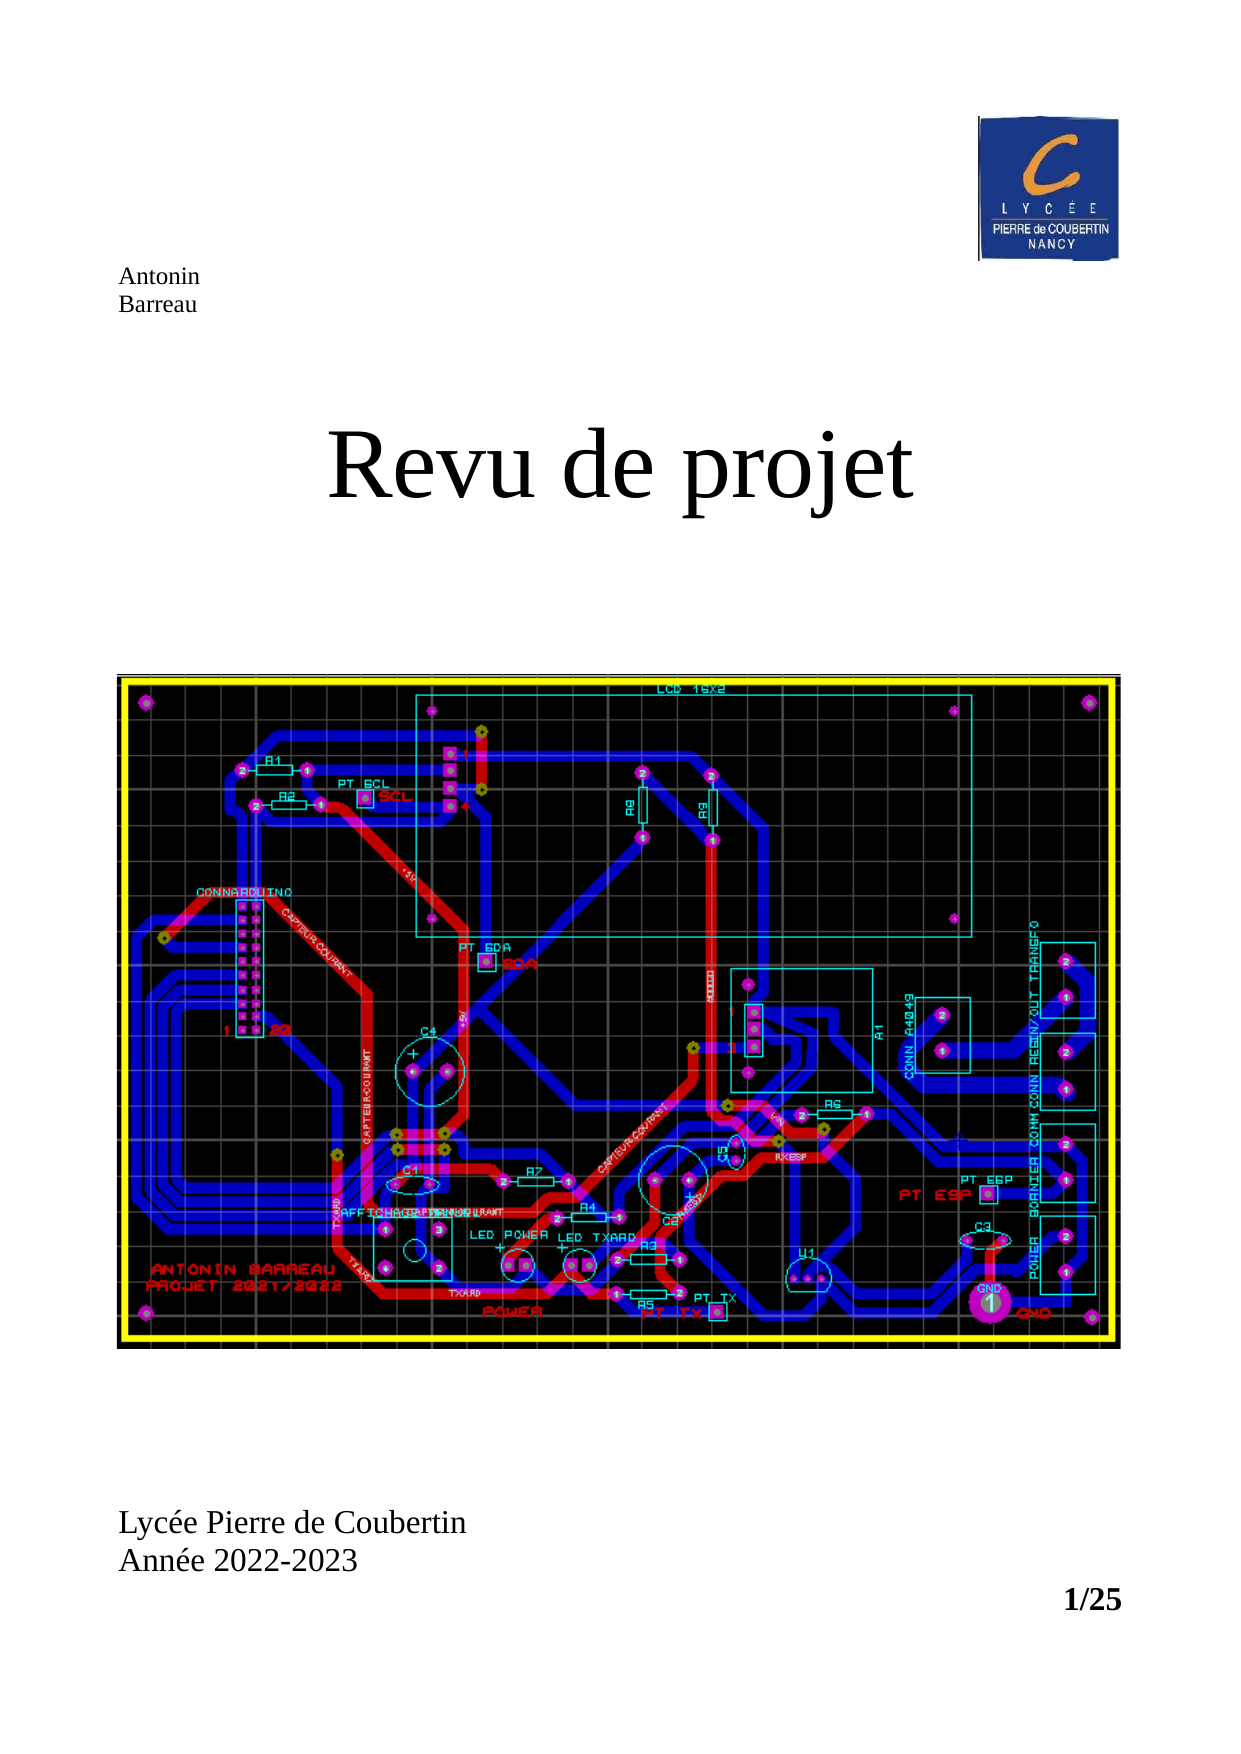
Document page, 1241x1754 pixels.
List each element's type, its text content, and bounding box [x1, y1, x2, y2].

picture [116, 674, 1121, 1349]
text Année 2022-2023 [118, 1541, 1122, 1579]
text Lycée Pierre de Coubertin [118, 1502, 1122, 1541]
text 1/25 [118, 1579, 1122, 1617]
picture [975, 116, 1120, 261]
text Barreau [118, 289, 1122, 318]
text Antonin [118, 118, 1122, 289]
text Revu de projet [118, 404, 1122, 519]
